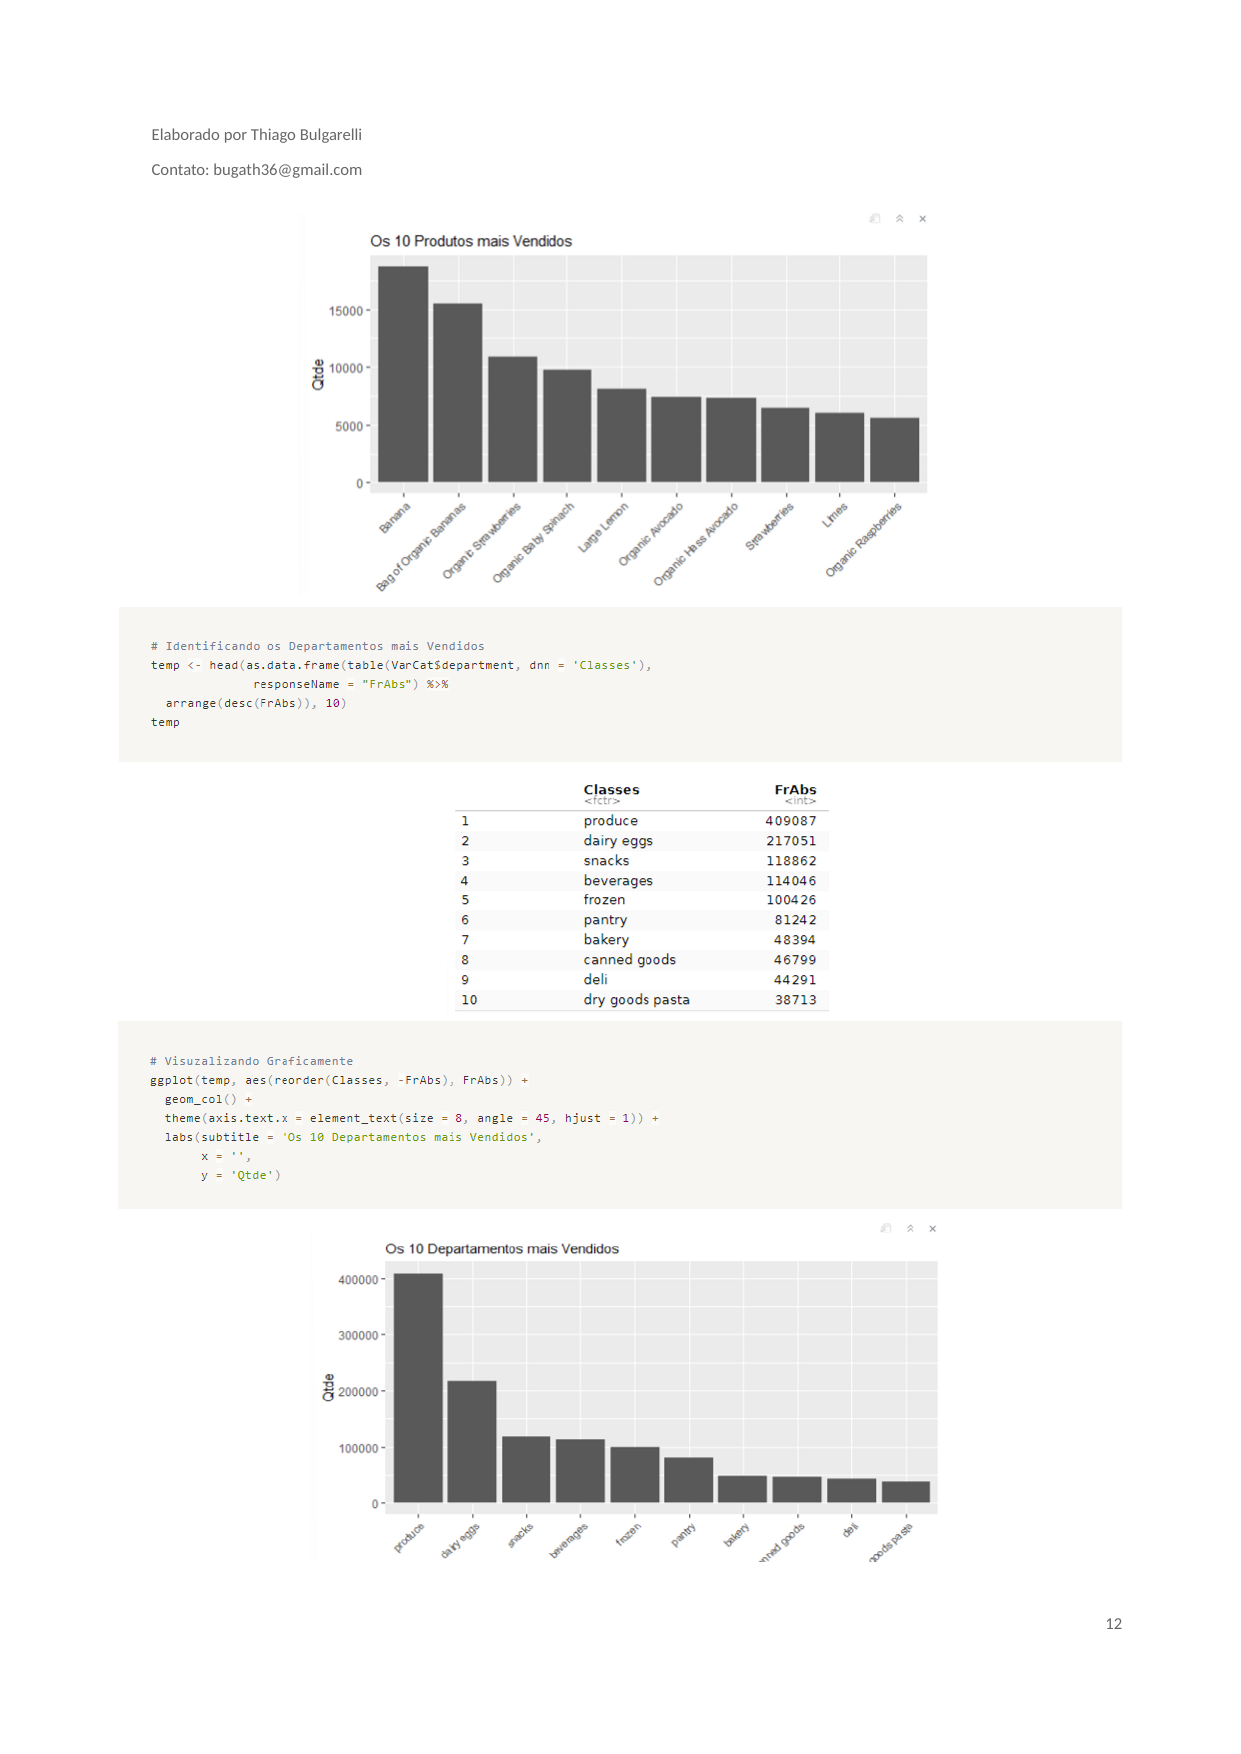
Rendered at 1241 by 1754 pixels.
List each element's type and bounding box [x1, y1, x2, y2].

picture [298, 209, 943, 595]
picture [118, 607, 1123, 762]
picture [118, 1021, 1123, 1209]
picture [310, 1220, 956, 1562]
